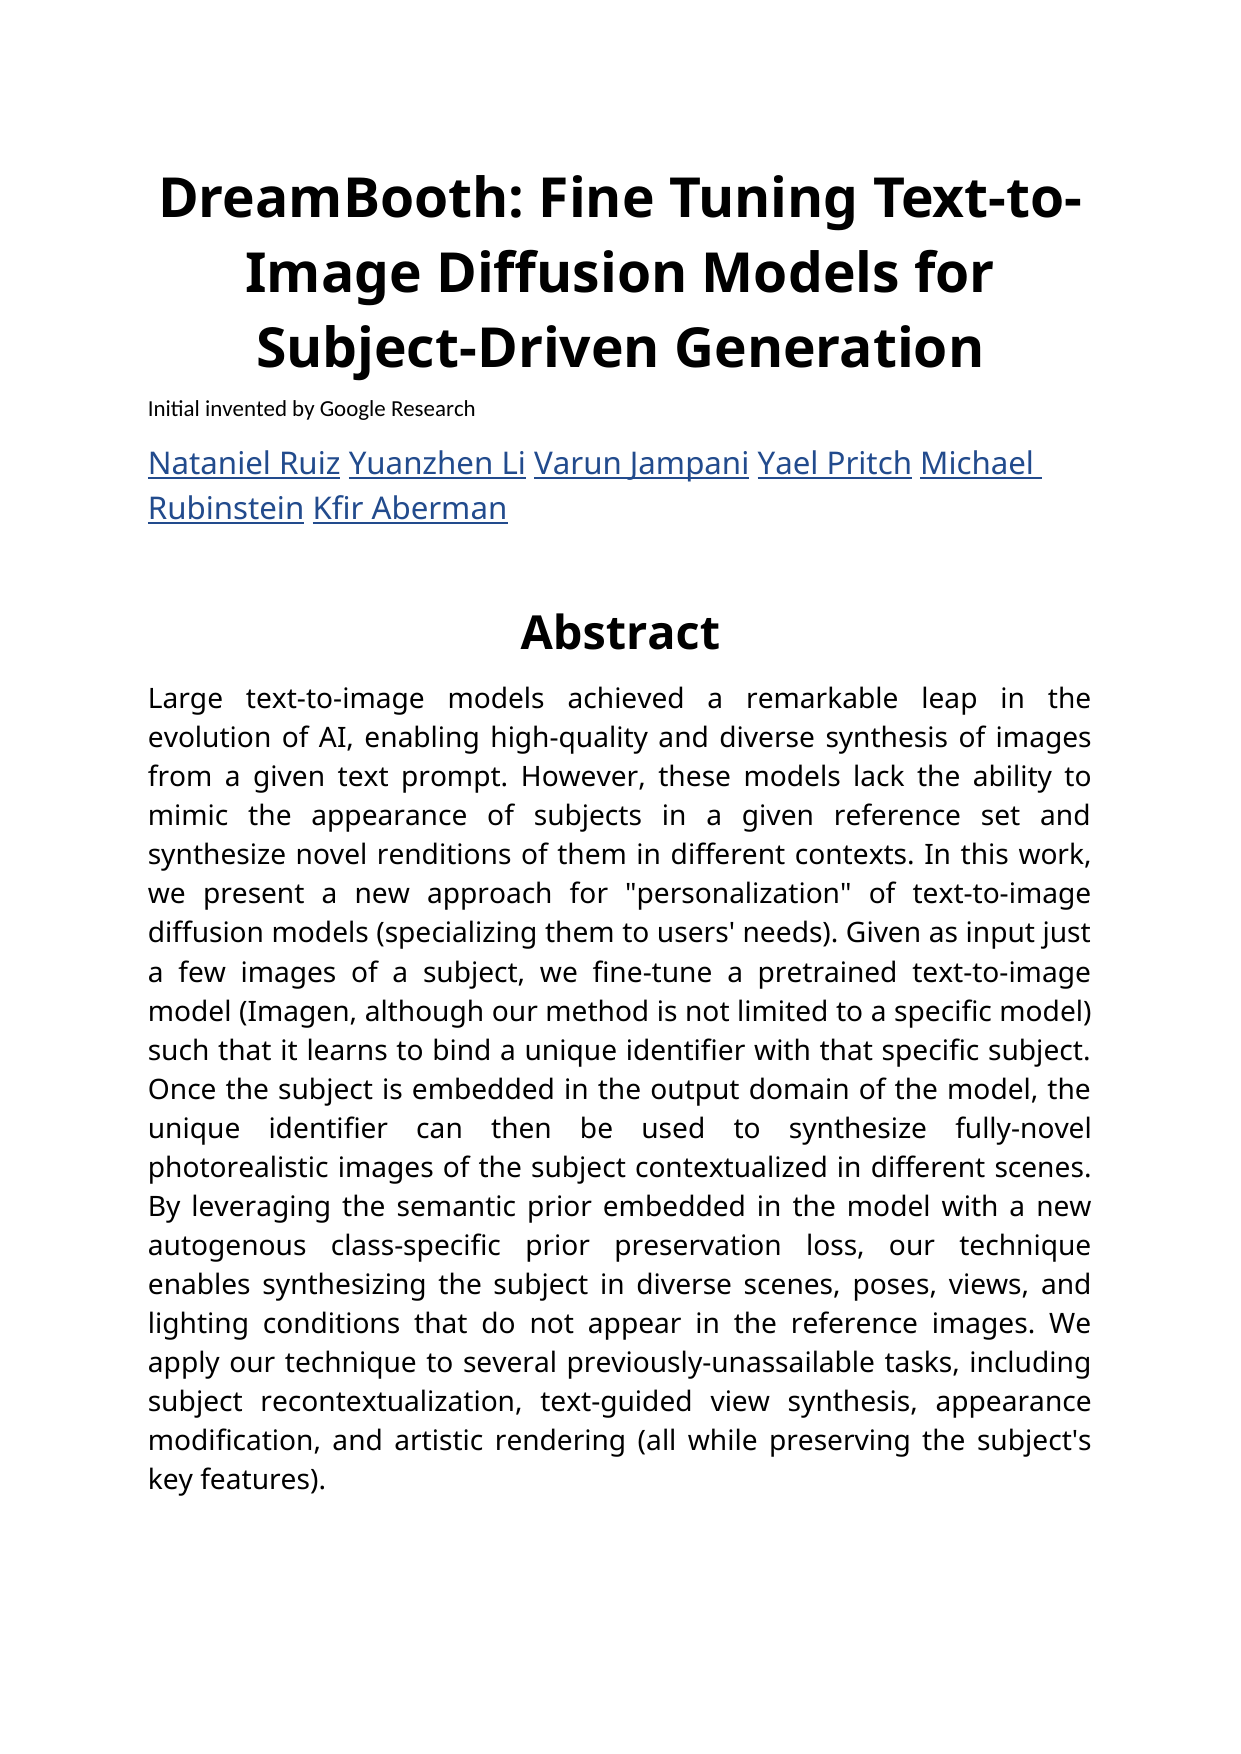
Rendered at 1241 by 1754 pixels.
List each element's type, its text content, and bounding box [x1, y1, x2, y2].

text Initial invented by Google Research [148, 394, 1093, 422]
text Large text-to-image models achieved a remarkable leap in the evolution of AI, enabling high-quality and diverse synthesis of images from a given text prompt. However, these models lack the ability to mimic the appearance of subjects in a given reference set and synthesize novel renditions of them in different contexts. In this work, we present a new approach for "personalization" of text-to-image diffusion models (specializing them to users' needs). Given as input just a few images of a subject, we fine-tune a pretrained text-to-image model (Imagen, although our method is not limited to a specific model) such that it learns to bind a unique identifier with that specific subject. Once the subject is embedded in the output domain of the model, the unique identifier can then be used to synthesize fully-novel photorealistic images of the subject contextualized in different scenes. By leveraging the semantic prior embedded in the model with a new autogenous class-specific prior preservation loss, our technique enables synthesizing the subject in diverse scenes, poses, views, and lighting conditions that do not appear in the reference images. We apply our technique to several previously-unassailable tasks, including subject recontextualization, text-guided view synthesis, appearance modification, and artistic rendering (all while preserving the subject's key features). [148, 678, 1093, 1498]
subtitle Abstract [148, 599, 1093, 663]
subtitle DreamBooth: Fine Tuning Text-to-Image Diffusion Models for Subject-Driven Generation [148, 158, 1093, 384]
text Nataniel Ruiz Yuanzhen Li Varun Jampani Yael Pritch Michael Rubinstein Kfir Aberman [148, 441, 1093, 529]
